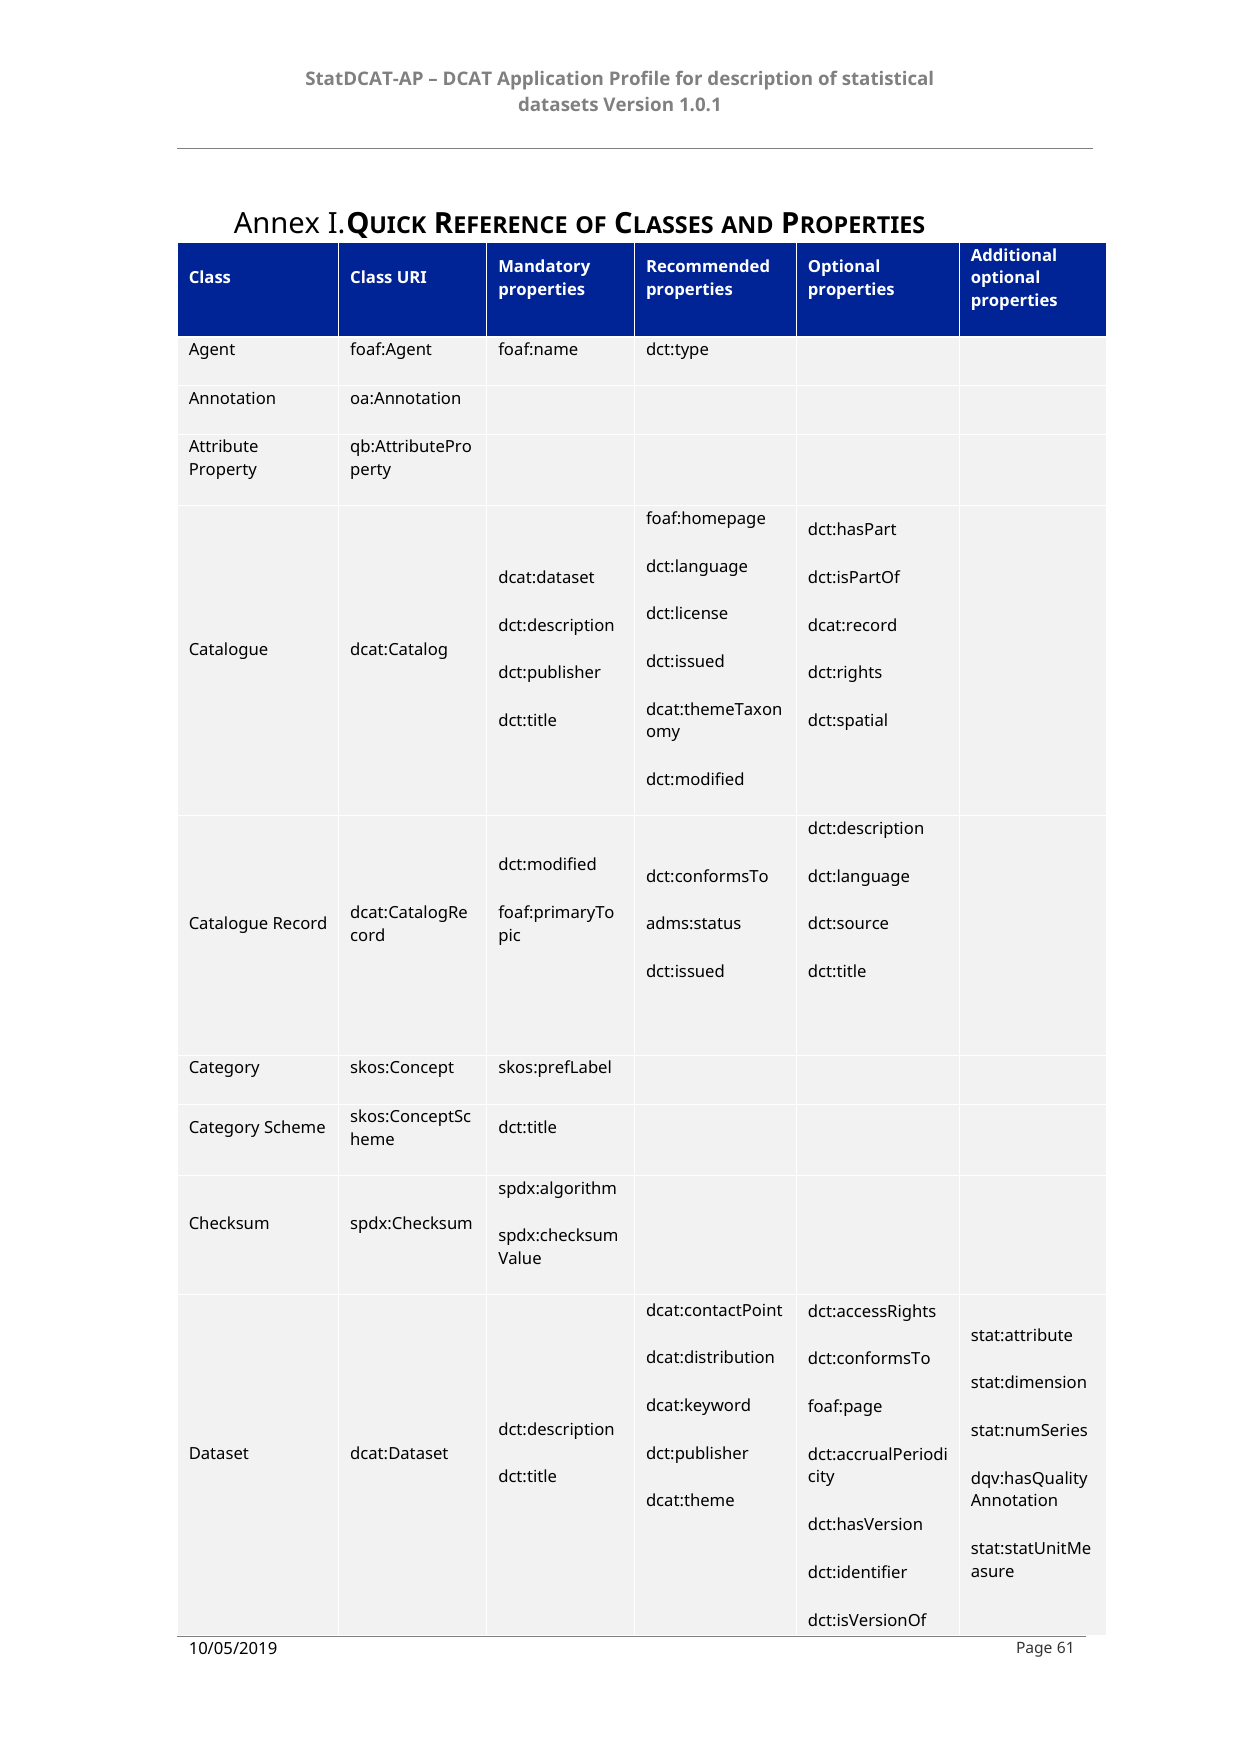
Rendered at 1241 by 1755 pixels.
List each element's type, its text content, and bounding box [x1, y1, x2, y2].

table_header Optional properties [797, 243, 959, 336]
table_cell [797, 338, 959, 385]
table_cell dct:description dct:language dct:source dct:title [797, 816, 959, 1055]
table_cell dct:accessRights dct:conformsTo foaf:page dct:accrualPeriodicity dct:hasVersion dct:identifier dct:isVersionOf [797, 1295, 959, 1635]
table_cell [635, 435, 796, 505]
table_cell [487, 386, 634, 434]
table_cell Agent [178, 338, 338, 385]
table_header Class [178, 243, 338, 336]
table_cell [960, 338, 1106, 385]
table_cell Checksum [178, 1176, 338, 1294]
table_cell [797, 435, 959, 505]
table_cell spdx:algorithm spdx:checksumValue [487, 1176, 634, 1294]
table_cell [960, 1176, 1106, 1294]
table_cell Catalogue Record [178, 816, 338, 1055]
table_cell qb:AttributeProperty [339, 435, 486, 505]
table_header Mandatory properties [487, 243, 634, 336]
table_cell [487, 435, 634, 505]
table_cell spdx:Checksum [339, 1176, 486, 1294]
table_header Additional optional properties [960, 243, 1106, 336]
table_cell [635, 386, 796, 434]
table_cell skos:ConceptScheme [339, 1105, 486, 1175]
table_cell dct:modified foaf:primaryTopic [487, 816, 634, 1055]
table_cell [960, 816, 1106, 1055]
table_cell skos:Concept [339, 1056, 486, 1104]
table_cell skos:prefLabel [487, 1056, 634, 1104]
table_cell dct:type [635, 338, 796, 385]
table_cell [635, 1056, 796, 1104]
table_header Class URI [339, 243, 486, 336]
table_cell Category Scheme [178, 1105, 338, 1175]
table_cell Attribute Property [178, 435, 338, 505]
table_cell foaf:name [487, 338, 634, 385]
table_cell stat:attribute stat:dimension stat:numSeries dqv:hasQualityAnnotation stat:statUnitMeasure [960, 1295, 1106, 1635]
table_cell [960, 506, 1106, 815]
table_cell dcat:contactPoint dcat:distribution dcat:keyword dct:publisher dcat:theme [635, 1295, 796, 1635]
table_cell Catalogue [178, 506, 338, 815]
table_cell [960, 1105, 1106, 1175]
table_cell dct:hasPart dct:isPartOf dcat:record dct:rights dct:spatial [797, 506, 959, 815]
table_cell dct:title [487, 1105, 634, 1175]
table_cell [960, 1056, 1106, 1104]
table_cell [960, 435, 1106, 505]
list Quick Reference of Classes and Properties [233, 203, 1063, 242]
table_cell oa:Annotation [339, 386, 486, 434]
table_cell dcat:Dataset [339, 1295, 486, 1635]
table_cell dcat:Catalog [339, 506, 486, 815]
table_cell [797, 1105, 959, 1175]
table_cell [635, 1105, 796, 1175]
table_cell foaf:homepage dct:language dct:license dct:issued dcat:themeTaxonomy dct:modified [635, 506, 796, 815]
table_cell foaf:Agent [339, 338, 486, 385]
table_header Recommended properties [635, 243, 796, 336]
table_cell [797, 1056, 959, 1104]
table_cell [960, 386, 1106, 434]
table_cell [797, 1176, 959, 1294]
table_cell dcat:CatalogRecord [339, 816, 486, 1055]
table_cell dcat:dataset dct:description dct:publisher dct:title [487, 506, 634, 815]
table_cell Annotation [178, 386, 338, 434]
table_cell [797, 386, 959, 434]
table_cell dct:description dct:title [487, 1295, 634, 1635]
table_cell [635, 1176, 796, 1294]
table_cell dct:conformsTo adms:status dct:issued [635, 816, 796, 1055]
table_cell Dataset [178, 1295, 338, 1635]
table_cell Category [178, 1056, 338, 1104]
